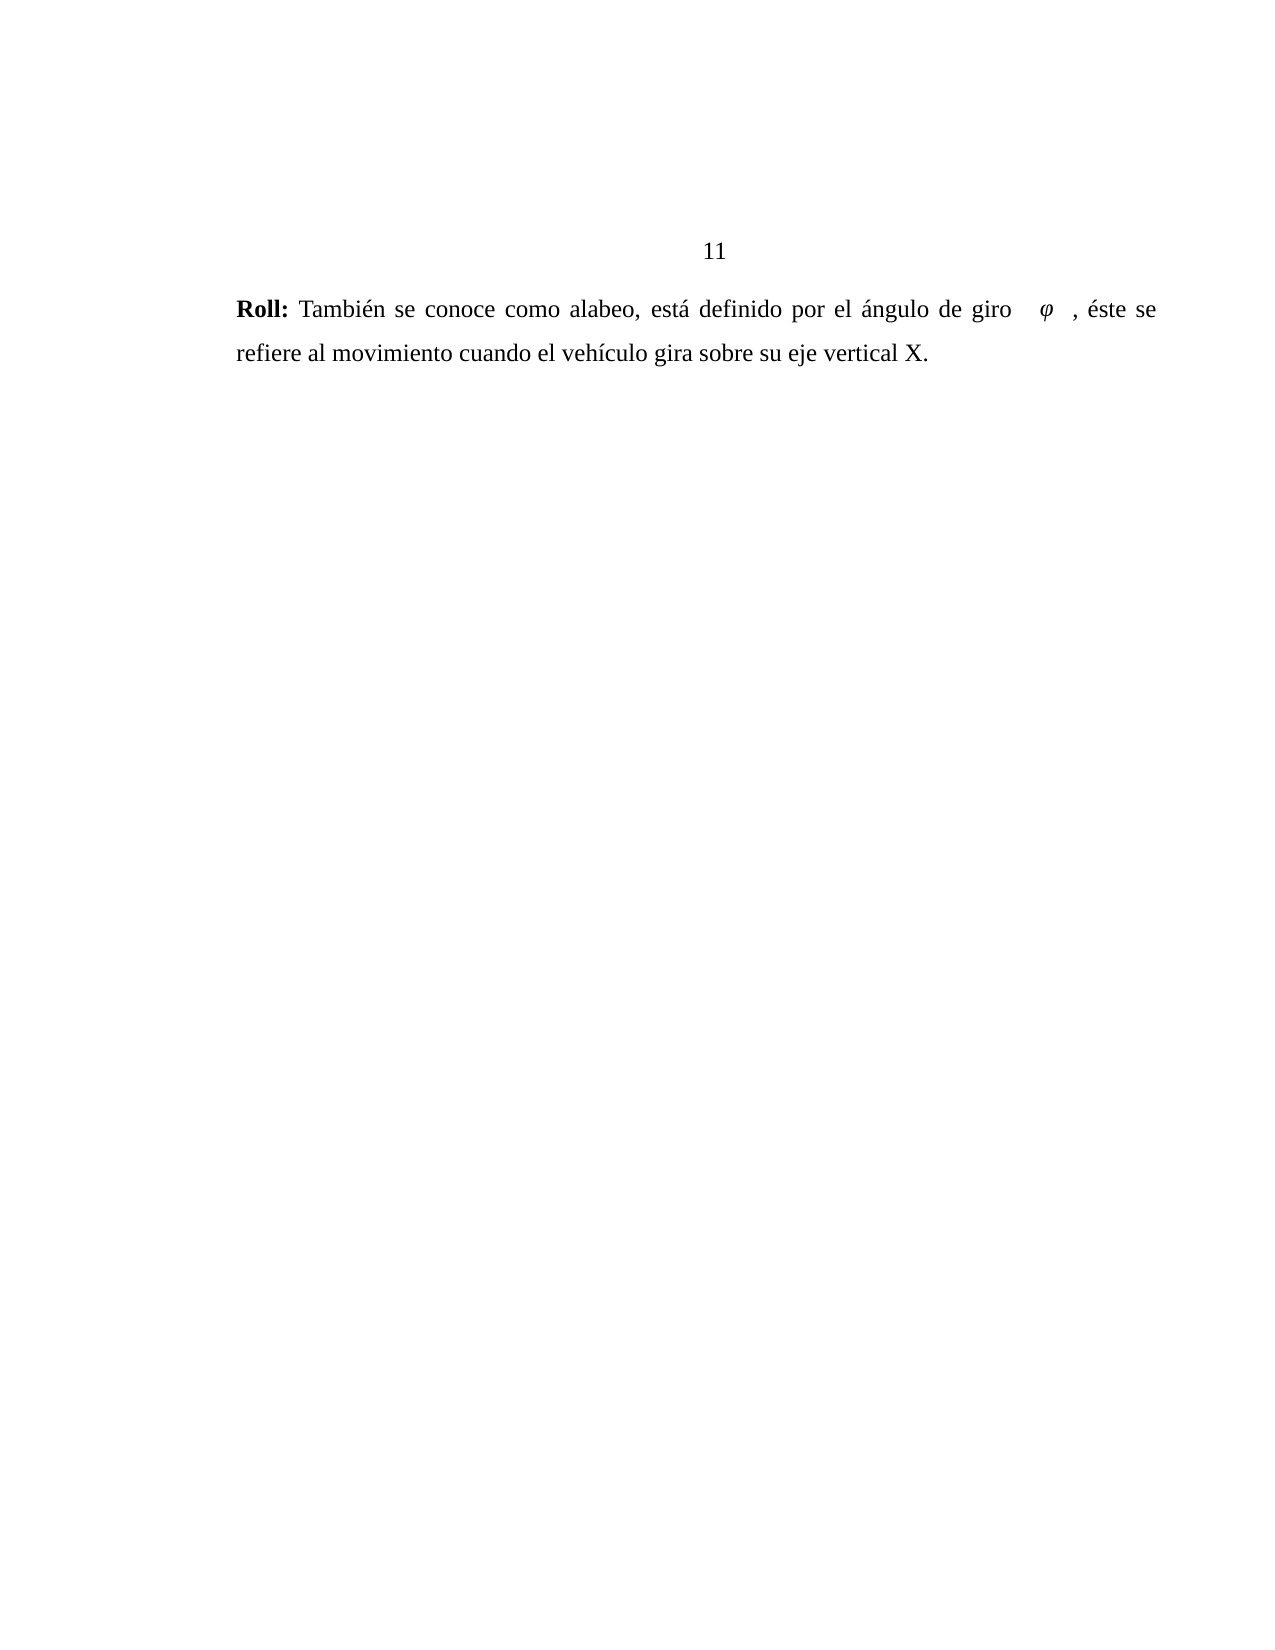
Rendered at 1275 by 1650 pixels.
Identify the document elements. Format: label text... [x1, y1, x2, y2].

text Roll: También se conoce como alabeo, está definido por el ángulo de giro , éste se refiere al movimiento cuando el vehículo gira sobre su eje vertical X. [236, 294, 1157, 366]
